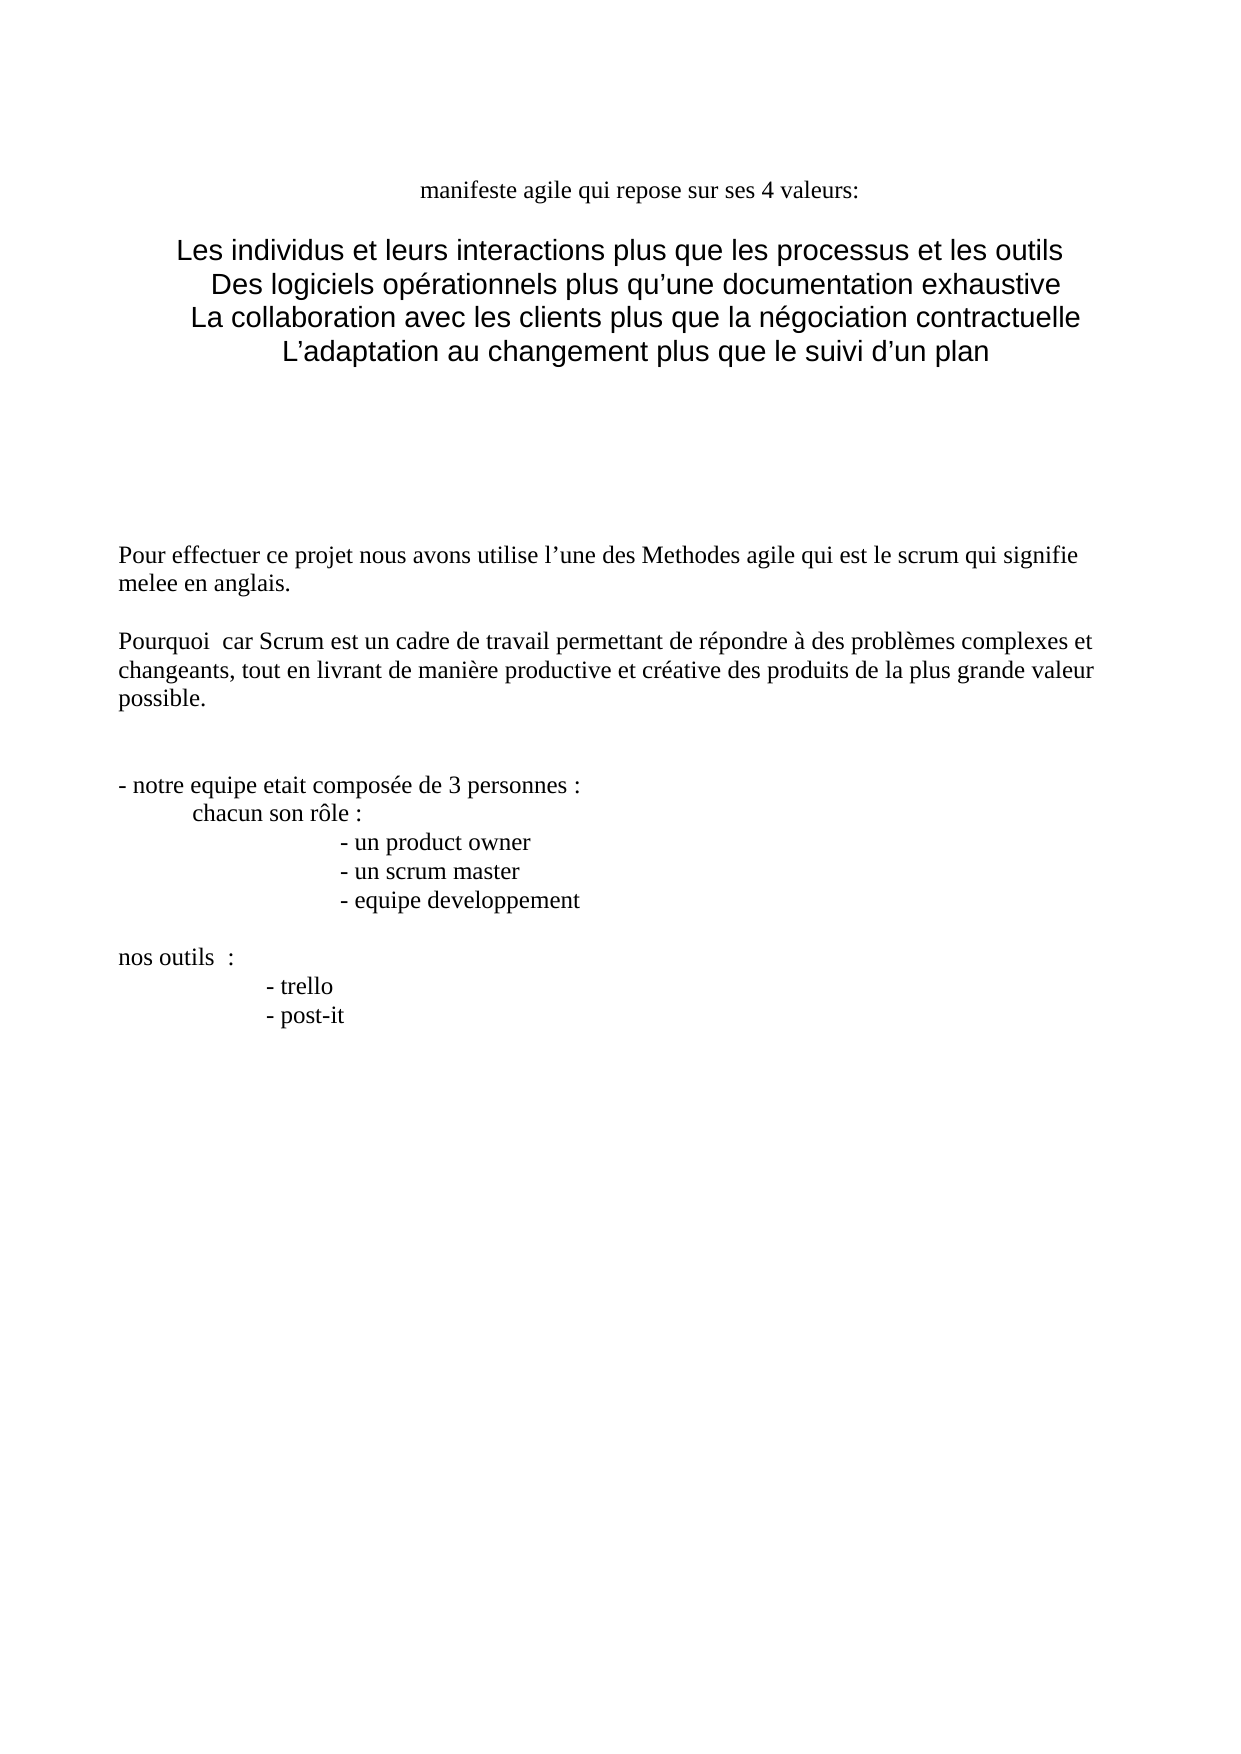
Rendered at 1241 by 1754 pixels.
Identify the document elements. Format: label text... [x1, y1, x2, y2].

text L’adaptation au changement plus que le suivi d’un plan [118, 334, 1122, 367]
text - un scrum master [340, 856, 1122, 885]
text nos outils : [118, 942, 1122, 971]
text Des logiciels opérationnels plus qu’une documentation exhaustive [118, 267, 1122, 300]
text La collaboration avec les clients plus que la négociation contractuelle [118, 300, 1122, 334]
text chacun son rôle : [118, 798, 1122, 827]
text Pour effectuer ce projet nous avons utilise l’une des Methodes agile qui est le scrum qui signifie melee en anglais. [118, 540, 1122, 597]
text - notre equipe etait composée de 3 personnes : [118, 770, 1122, 798]
text Pourquoi car Scrum est un cadre de travail permettant de répondre à des problèmes complexes et changeants, tout en livrant de manière productive et créative des produits de la plus grande valeur possible. [118, 626, 1122, 712]
text - un product owner [340, 827, 1122, 856]
text - trello [266, 971, 1122, 1000]
text Les individus et leurs interactions plus que les processus et les outils [118, 233, 1122, 267]
text - post-it [266, 1000, 1122, 1028]
text - equipe developpement [340, 885, 1122, 913]
text manifeste agile qui repose sur ses 4 valeurs: [118, 176, 1122, 204]
